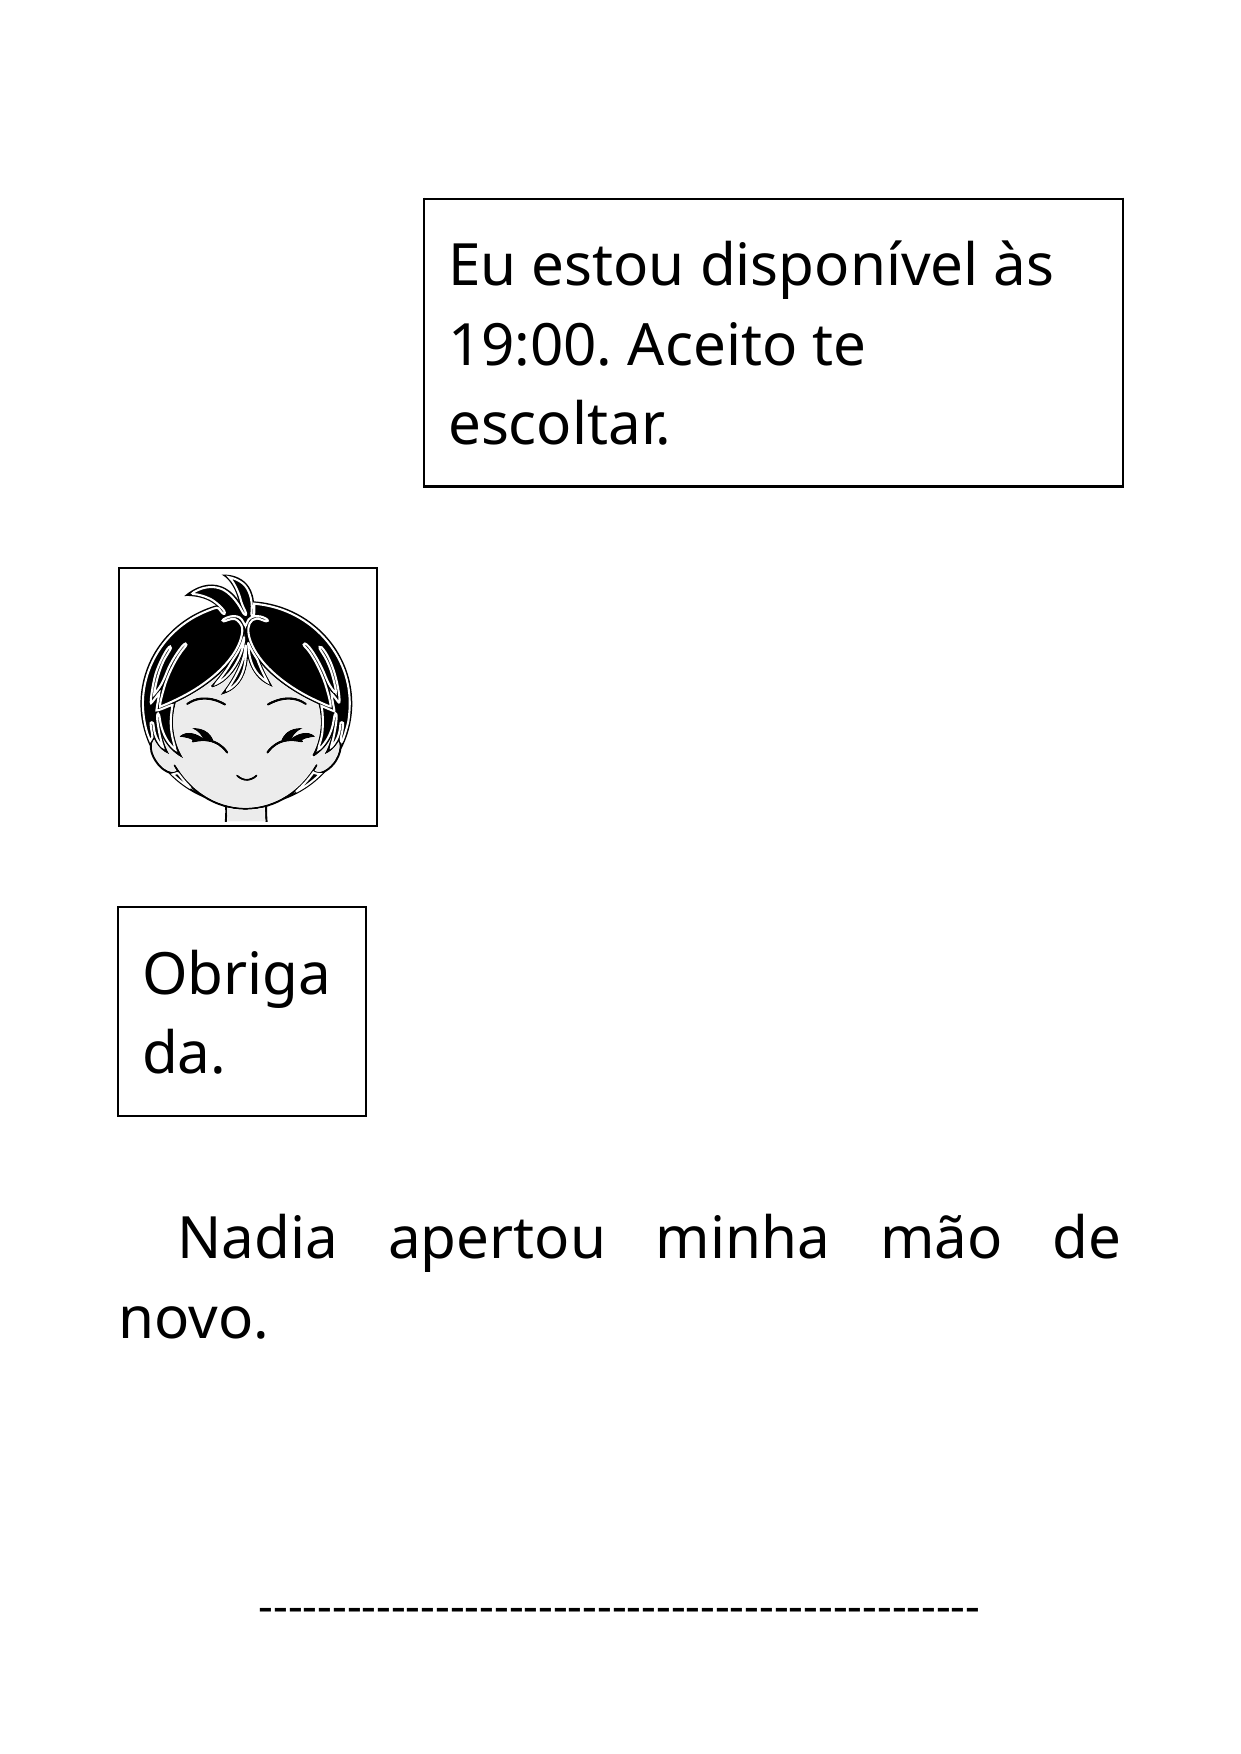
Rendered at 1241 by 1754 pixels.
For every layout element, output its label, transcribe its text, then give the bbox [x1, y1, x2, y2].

text Nadia apertou minha mão de novo. [118, 1196, 1122, 1355]
table_header Obrigada. [119, 908, 365, 1114]
table_header Eu estou disponível às 19:00. Aceito te escoltar. [425, 200, 1122, 485]
